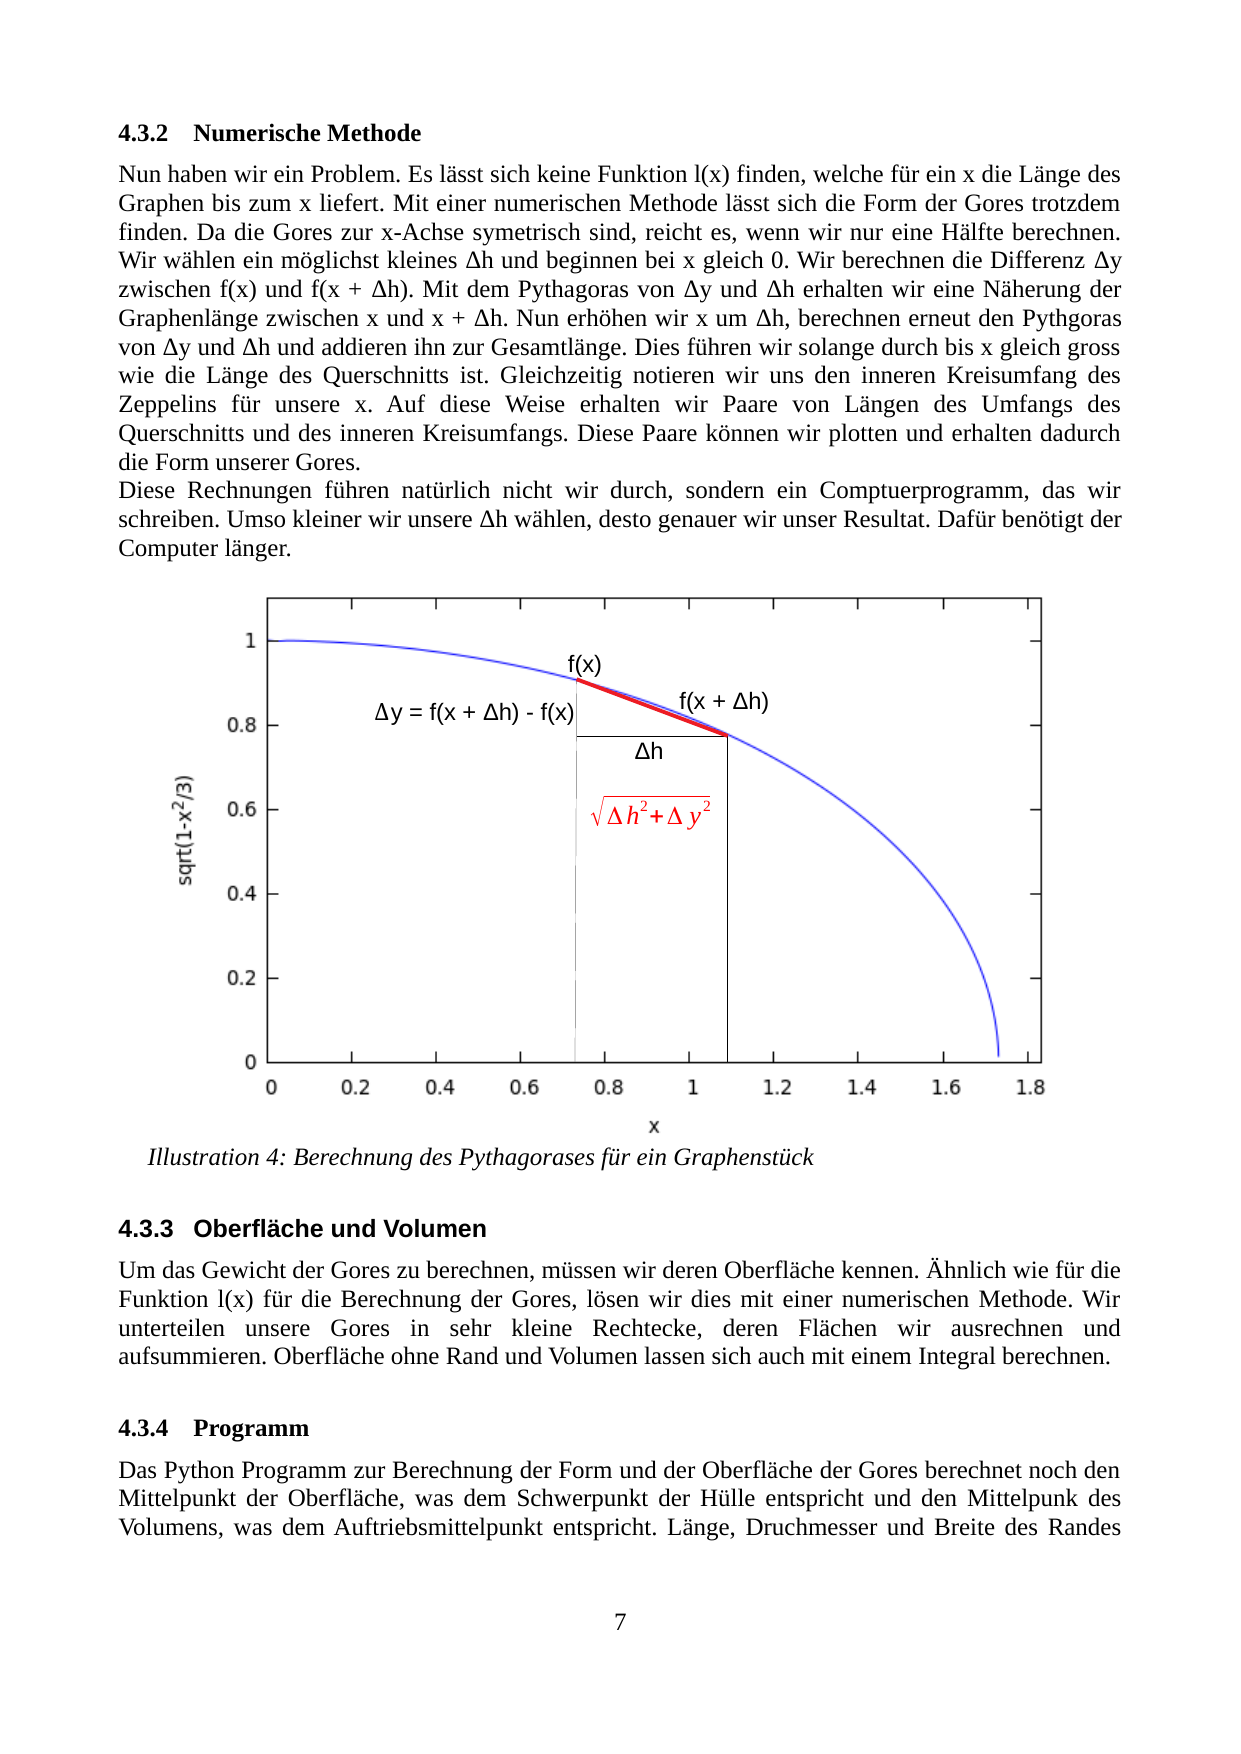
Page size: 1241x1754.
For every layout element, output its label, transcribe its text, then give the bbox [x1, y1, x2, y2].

text Um das Gewicht der Gores zu berechnen, müssen wir deren Oberfläche kennen. Ähnlich wie für die Funktion l(x) für die Berechnung der Gores, lösen wir dies mit einer numerischen Methode. Wir unterteilen unsere Gores in sehr kleine Rechtecke, deren Flächen wir ausrechnen und aufsummieren. Oberfläche ohne Rand und Volumen lassen sich auch mit einem Integral berechnen. [118, 1255, 1122, 1370]
text Nun haben wir ein Problem. Es lässt sich keine Funktion l(x) finden, welche für ein x die Länge des Graphen bis zum x liefert. Mit einer numerischen Methode lässt sich die Form der Gores trotzdem finden. Da die Gores zur x-Achse symetrisch sind, reicht es, wenn wir nur eine Hälfte berechnen. Wir wählen ein möglichst kleines Δh und beginnen bei x gleich 0. Wir berechnen die Differenz Δy zwischen f(x) und f(x + Δh). Mit dem Pythagoras von Δy und Δh erhalten wir eine Näherung der Graphenlänge zwischen x und x + Δh. Nun erhöhen wir x um Δh, berechnen erneut den Pythgoras von Δy und Δh und addieren ihn zur Gesamtlänge. Dies führen wir solange durch bis x gleich gross wie die Länge des Querschnitts ist. Gleichzeitig notieren wir uns den inneren Kreisumfang des Zeppelins für unsere x. Auf diese Weise erhalten wir Paare von Längen des Umfangs des Querschnitts und des inneren Kreisumfangs. Diese Paare können wir plotten und erhalten dadurch die Form unserer Gores. [118, 159, 1122, 476]
text Illustration 4: Berechnung des Pythagorases für ein Graphenstück [147, 1142, 1093, 1171]
text Diese Rechnungen führen natürlich nicht wir durch, sondern ein Comptuerprogramm, das wir schreiben. Umso kleiner wir unsere Δh wählen, desto genauer wir unser Resultat. Dafür benötigt der Computer länger. [118, 476, 1122, 562]
subtitle Programm [118, 1413, 1122, 1442]
subtitle Numerische Methode [118, 118, 1122, 147]
subtitle Oberfläche und Volumen [118, 1214, 1122, 1243]
text Das Python Programm zur Berechnung der Form und der Oberfläche der Gores berechnet noch den Mittelpunkt der Oberfläche, was dem Schwerpunkt der Hülle entspricht und den Mittelpunk des Volumens, was dem Auftriebsmittelpunkt entspricht. Länge, Druchmesser und Breite des Randes [118, 1455, 1122, 1541]
